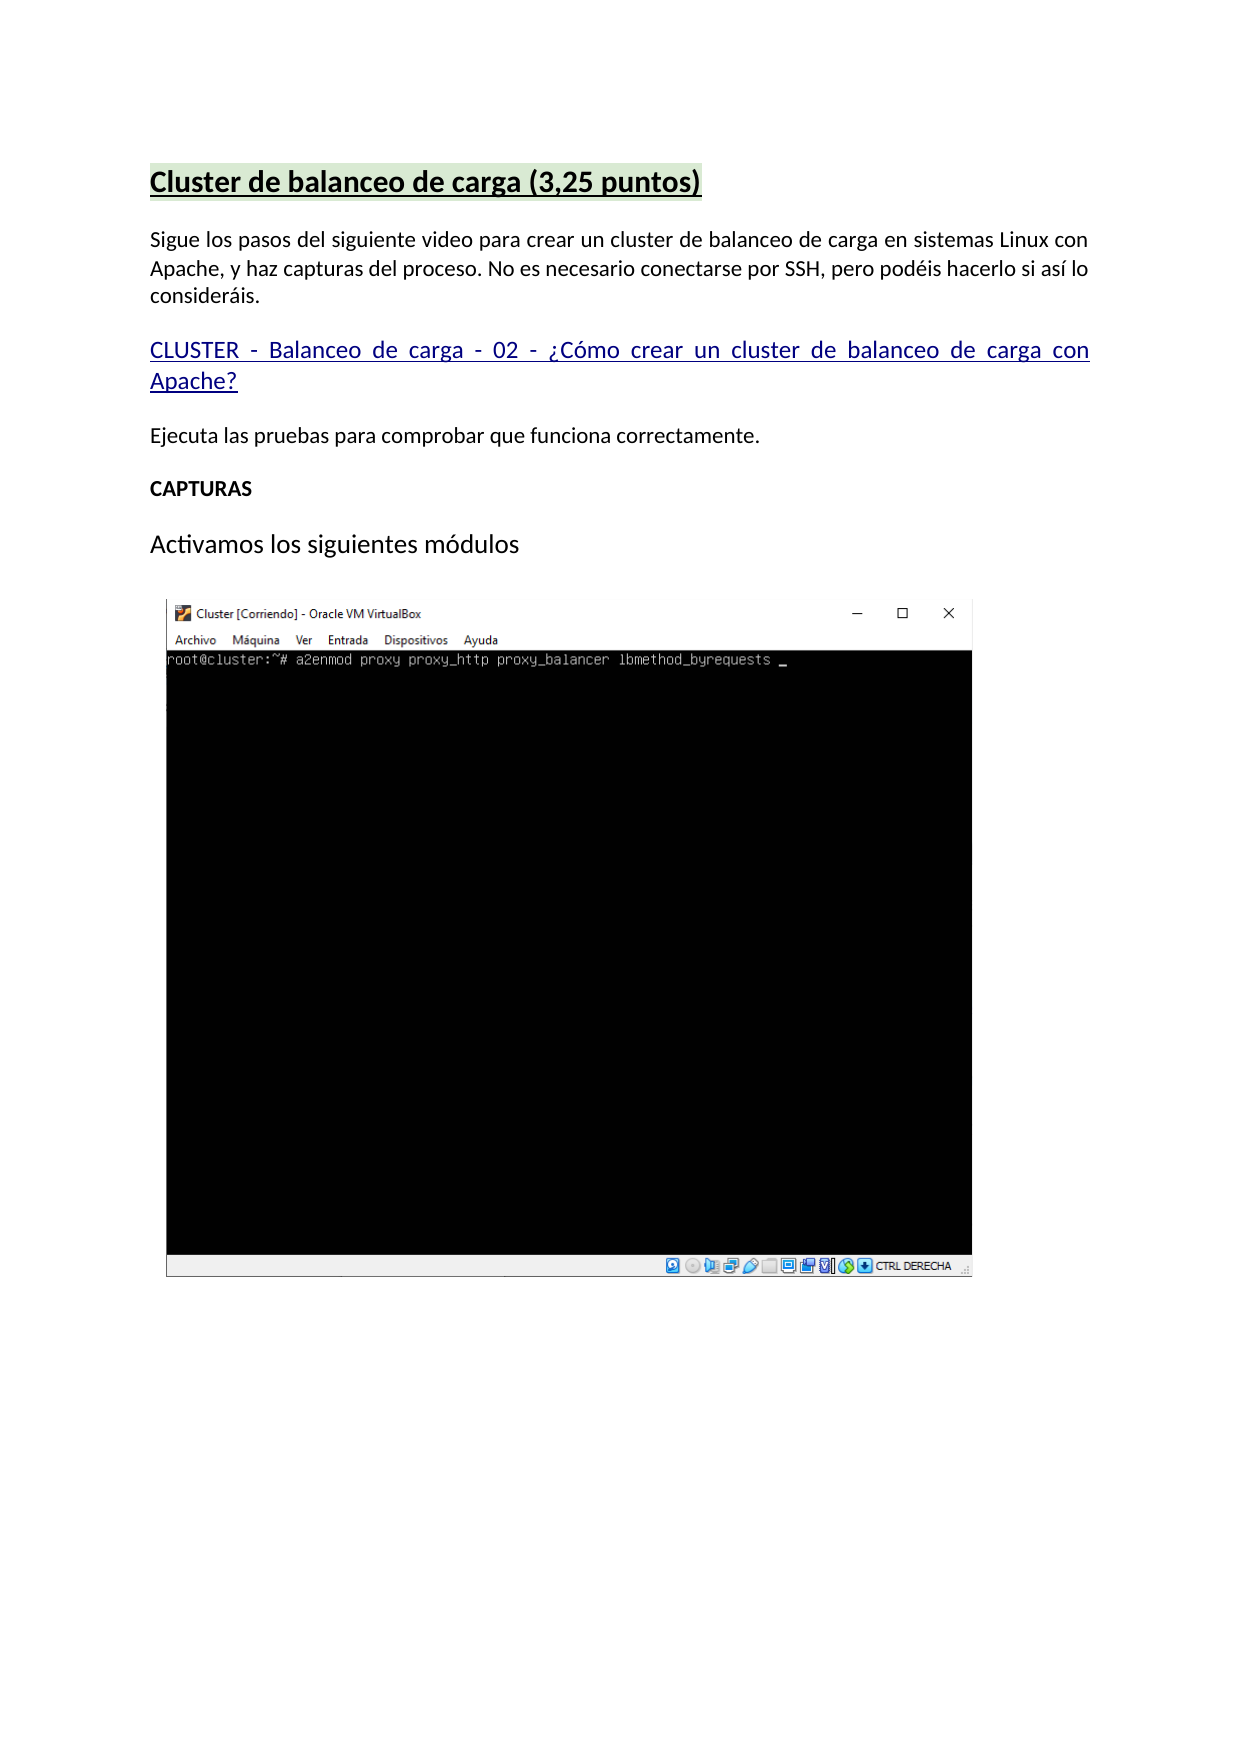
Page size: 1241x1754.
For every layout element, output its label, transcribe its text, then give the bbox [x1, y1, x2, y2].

text Sigue los pasos del siguiente video para crear un cluster de balanceo de carga en sistemas Linux con Apache, y haz capturas del proceso. No es necesario conectarse por SSH, pero podéis hacerlo si así lo consideráis. [150, 226, 1090, 310]
text CAPTURAS [150, 474, 1090, 502]
text Ejecuta las pruebas para comprobar que funciona correctamente. [150, 421, 1090, 449]
text CLUSTER - Balanceo de carga - 02 - ¿Cómo crear un cluster de balanceo de carga con [150, 335, 1090, 361]
text Cluster de balanceo de carga (3,25 puntos) [150, 162, 1090, 201]
text Activamos los siguientes módulos [150, 527, 1090, 560]
picture [166, 599, 973, 1277]
text Apache? [150, 362, 1090, 396]
